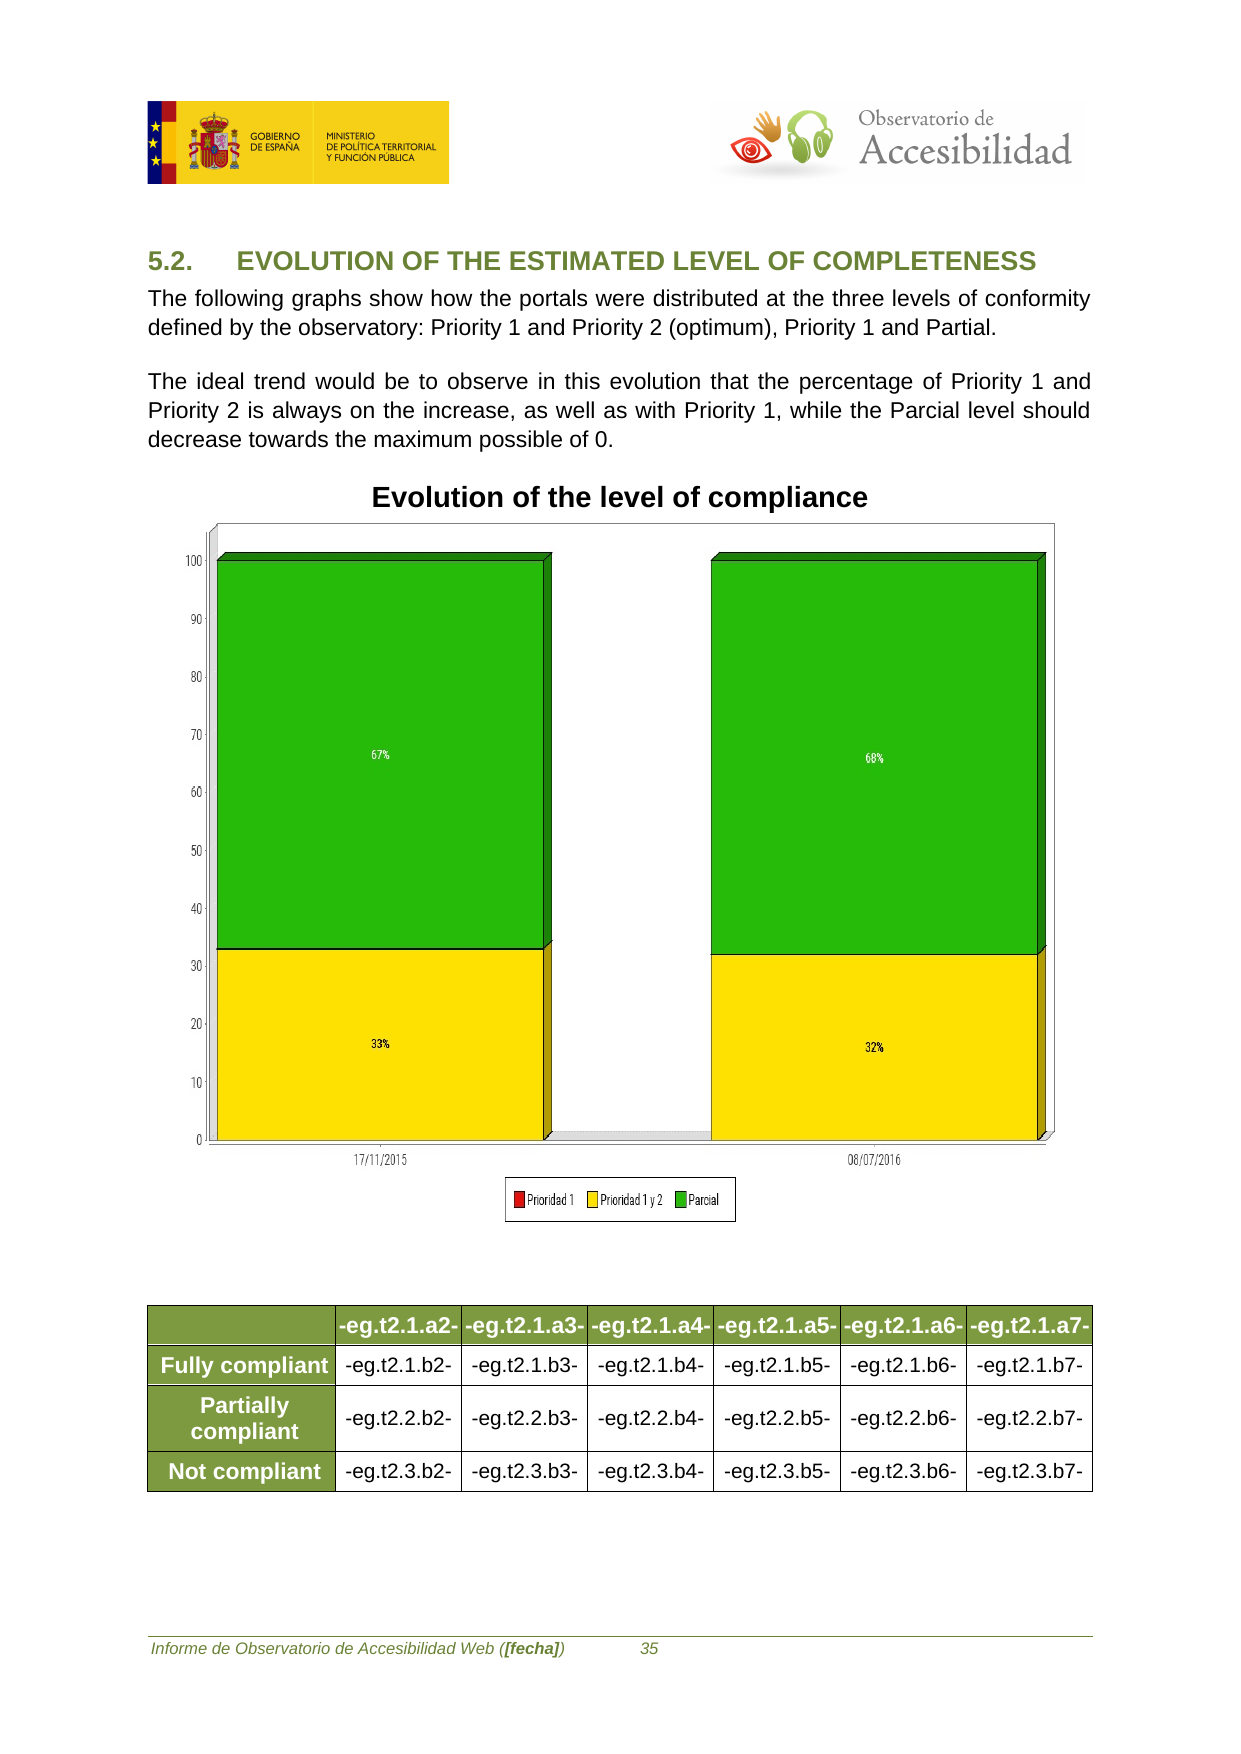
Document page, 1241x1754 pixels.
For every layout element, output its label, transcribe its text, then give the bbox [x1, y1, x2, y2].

table_cell -eg.t2.1.b7- [967, 1346, 1092, 1384]
table_cell -eg.t2.2.b2- [336, 1386, 461, 1451]
table_cell -eg.t2.3.b3- [462, 1452, 587, 1491]
table_cell Partially compliant [148, 1386, 335, 1451]
table_header -eg.t2.1.a2- [336, 1306, 461, 1344]
picture [178, 513, 1062, 1224]
table_cell -eg.t2.3.b2- [336, 1452, 461, 1491]
table_cell -eg.t2.1.b3- [462, 1346, 587, 1384]
table_cell -eg.t2.1.b4- [588, 1346, 713, 1384]
table_header -eg.t2.1.a4- [588, 1306, 713, 1344]
table_cell Fully compliant [148, 1346, 335, 1384]
table_cell -eg.t2.1.b2- [336, 1346, 461, 1384]
subtitle evolution of the estimated level of completeness [148, 245, 1092, 276]
text Evolution of the level of compliance [148, 480, 1092, 514]
table_cell -eg.t2.2.b7- [967, 1386, 1092, 1451]
table_cell -eg.t2.1.b5- [714, 1346, 840, 1384]
picture [710, 101, 1086, 184]
table_header -eg.t2.1.a5- [714, 1306, 840, 1344]
table_cell -eg.t2.1.b6- [841, 1346, 966, 1384]
table_cell -eg.t2.2.b5- [714, 1386, 840, 1451]
text The ideal trend would be to observe in this evolution that the percentage of Priority 1 and Priority 2 is always on the increase, as well as with Priority 1, while the Parcial level should decrease towards the maximum possible of 0. [148, 368, 1092, 452]
table_header -eg.t2.1.a7- [967, 1306, 1092, 1344]
table_header [148, 1306, 335, 1344]
table_cell Not compliant [148, 1452, 335, 1491]
table_cell -eg.t2.2.b4- [588, 1386, 713, 1451]
table_cell -eg.t2.3.b7- [967, 1452, 1092, 1491]
table_cell -eg.t2.2.b6- [841, 1386, 966, 1451]
table_header -eg.t2.1.a6- [841, 1306, 966, 1344]
text The following graphs show how the portals were distributed at the three levels of conformity defined by the observatory: Priority 1 and Priority 2 (optimum), Priority 1 and Partial. [148, 285, 1092, 341]
table_cell -eg.t2.2.b3- [462, 1386, 587, 1451]
table_header -eg.t2.1.a3- [462, 1306, 587, 1344]
table_cell -eg.t2.3.b6- [841, 1452, 966, 1491]
table_cell -eg.t2.3.b4- [588, 1452, 713, 1491]
picture [147, 101, 450, 184]
table_cell -eg.t2.3.b5- [714, 1452, 840, 1491]
